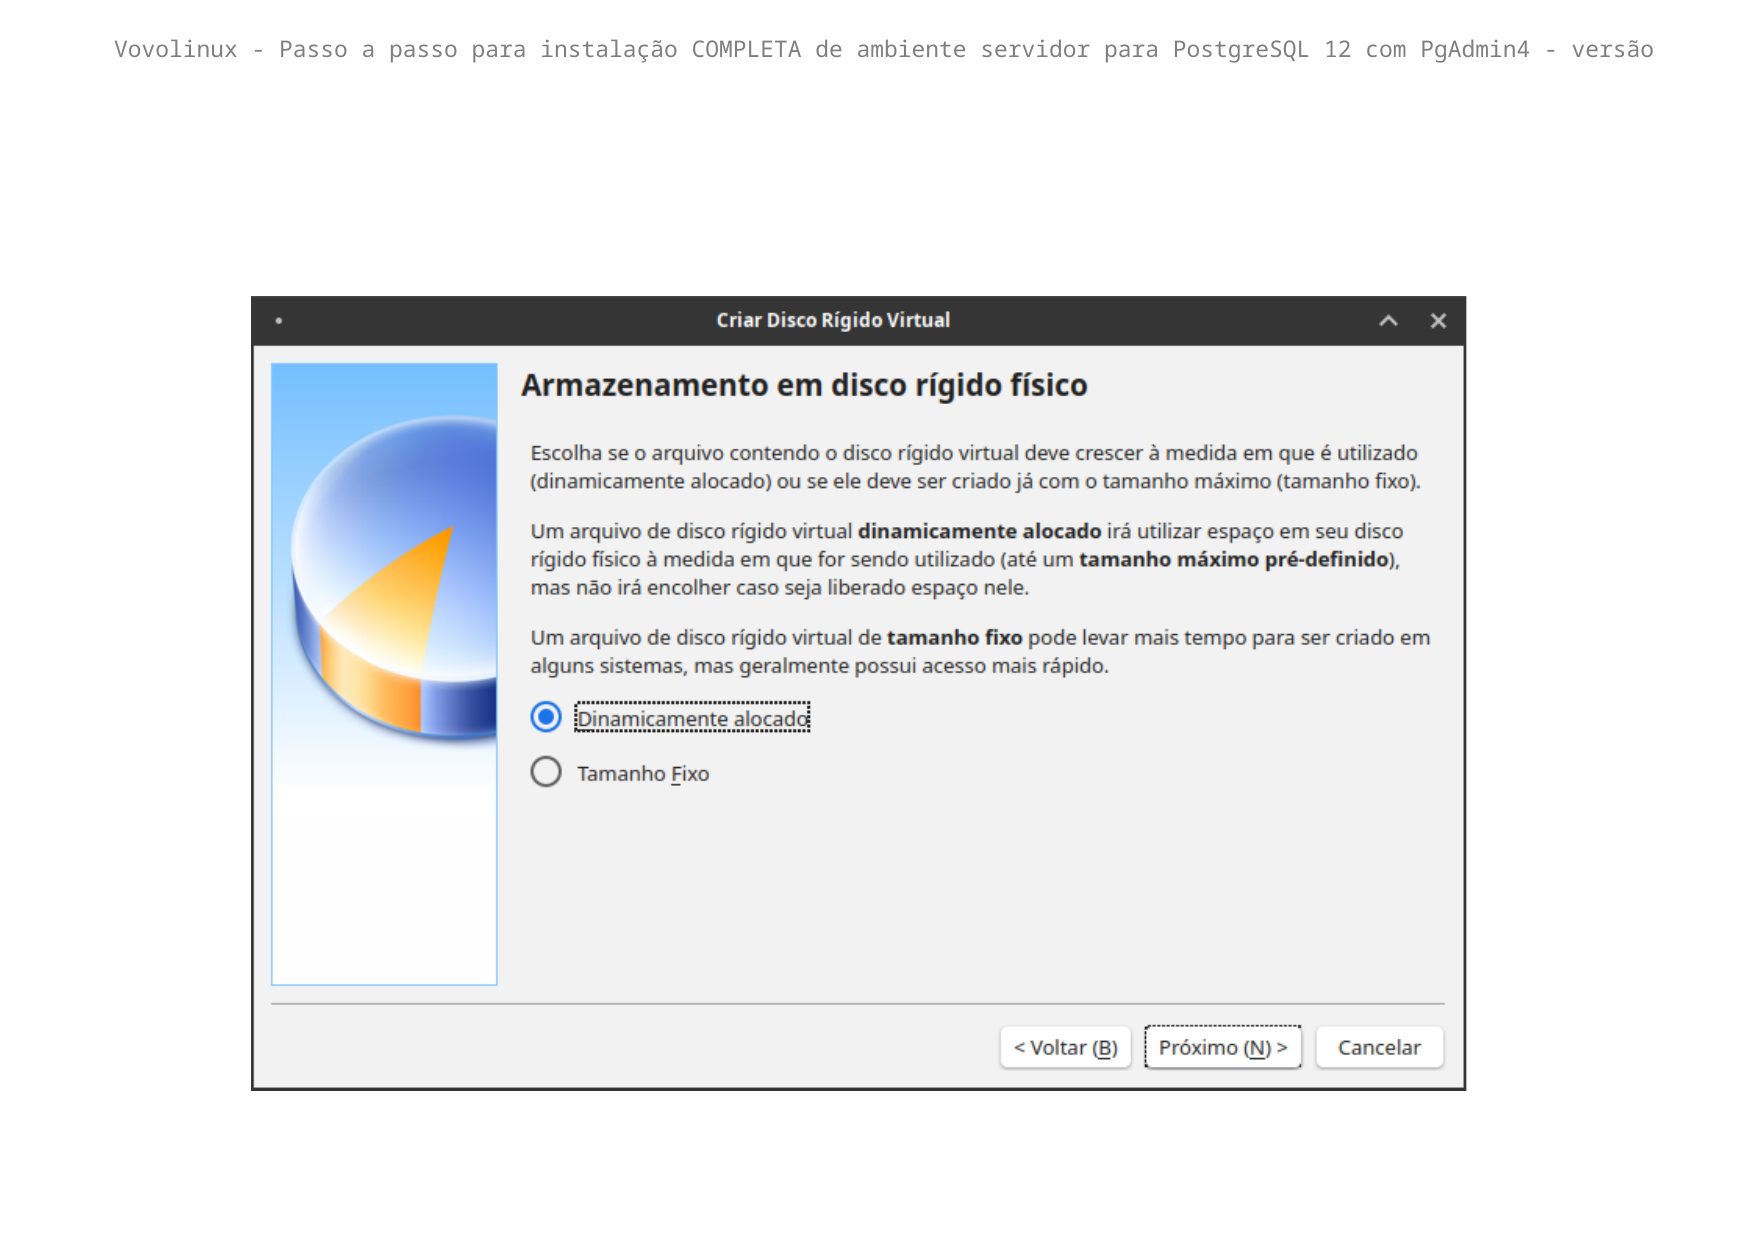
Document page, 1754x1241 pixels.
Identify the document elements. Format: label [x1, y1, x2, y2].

picture [251, 296, 1467, 1091]
